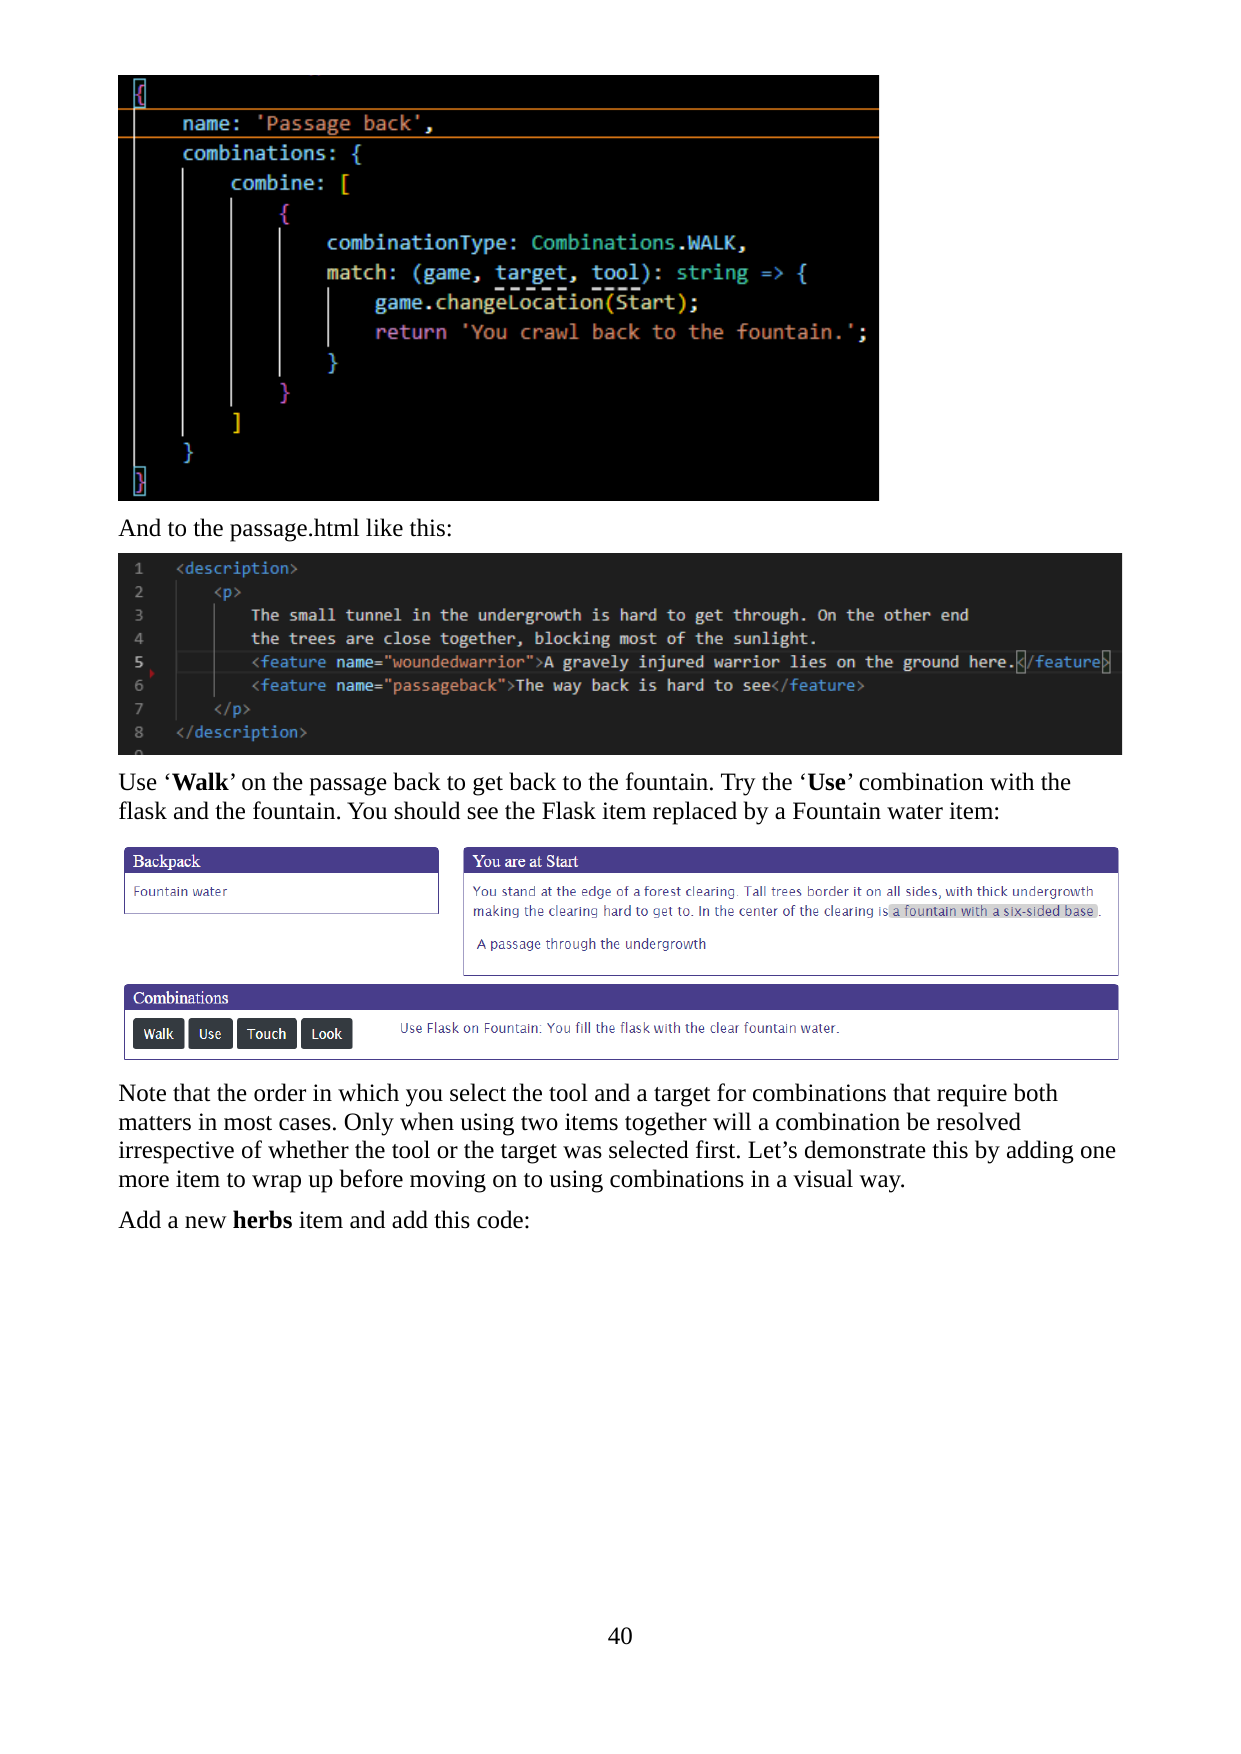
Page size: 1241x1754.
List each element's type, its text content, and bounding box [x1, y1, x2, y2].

text Use ‘Walk’ on the passage back to get back to the fountain. Try the ‘Use’ combination with the flask and the fountain. You should see the Flask item replaced by a Fountain water item: [118, 767, 1122, 825]
text Note that the order in which you select the tool and a target for combinations that require both matters in most cases. Only when using two items together will a combination be resolved irrespective of whether the tool or the target was selected first. Let’s demonstrate this by adding one more item to wrap up before moving on to using combinations in a visual way. [118, 1078, 1122, 1193]
text Add a new herbs item and add this code: [118, 1206, 1122, 1234]
text And to the passage.html like this: [118, 513, 1122, 541]
